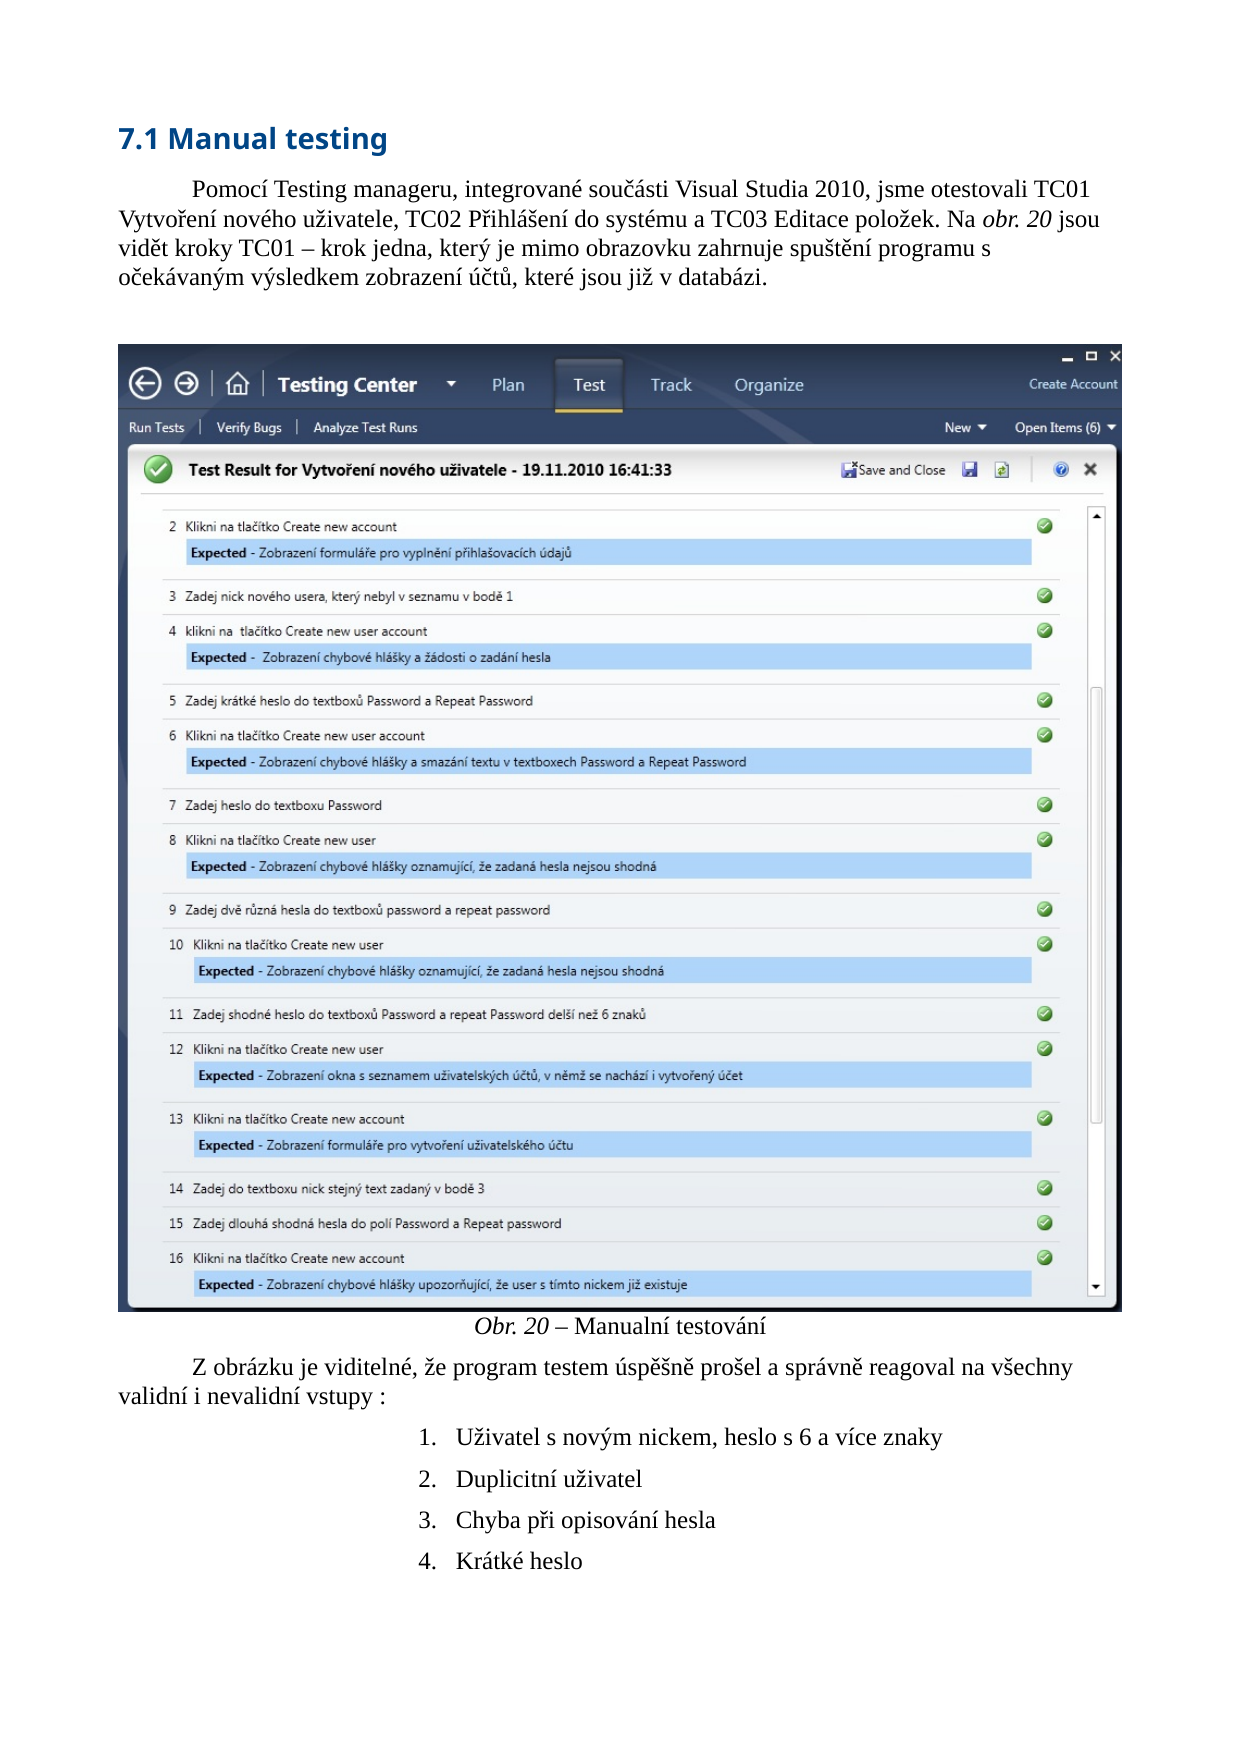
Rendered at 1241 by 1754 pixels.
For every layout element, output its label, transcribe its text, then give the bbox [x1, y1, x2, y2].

list Duplicitní uživatel [418, 1464, 1122, 1492]
text Pomocí Testing manageru, integrované součásti Visual Studia 2010, jsme otestovali TC01 Vytvoření nového uživatele, TC02 Přihlášení do systému a TC03 Editace položek. Na obr. 20 jsou vidět kroky TC01 – krok jedna, který je mimo obrazovku zahrnuje spuštění programu s očekávaným výsledkem zobrazení účtů, které jsou již v databázi. [118, 170, 1122, 291]
list Krátké heslo [418, 1546, 1122, 1575]
text Obr. 20 – Manualní testování [118, 1312, 1122, 1340]
subtitle 7.1 Manual testing [118, 118, 1122, 158]
picture [118, 344, 1122, 1312]
list Uživatel s novým nickem, heslo s 6 a více znaky [418, 1422, 1122, 1451]
text Z obrázku je viditelné, že program testem úspěšně prošel a správně reagoval na všechny validní i nevalidní vstupy : [118, 1352, 1122, 1410]
list Chyba při opisování hesla [418, 1505, 1122, 1534]
